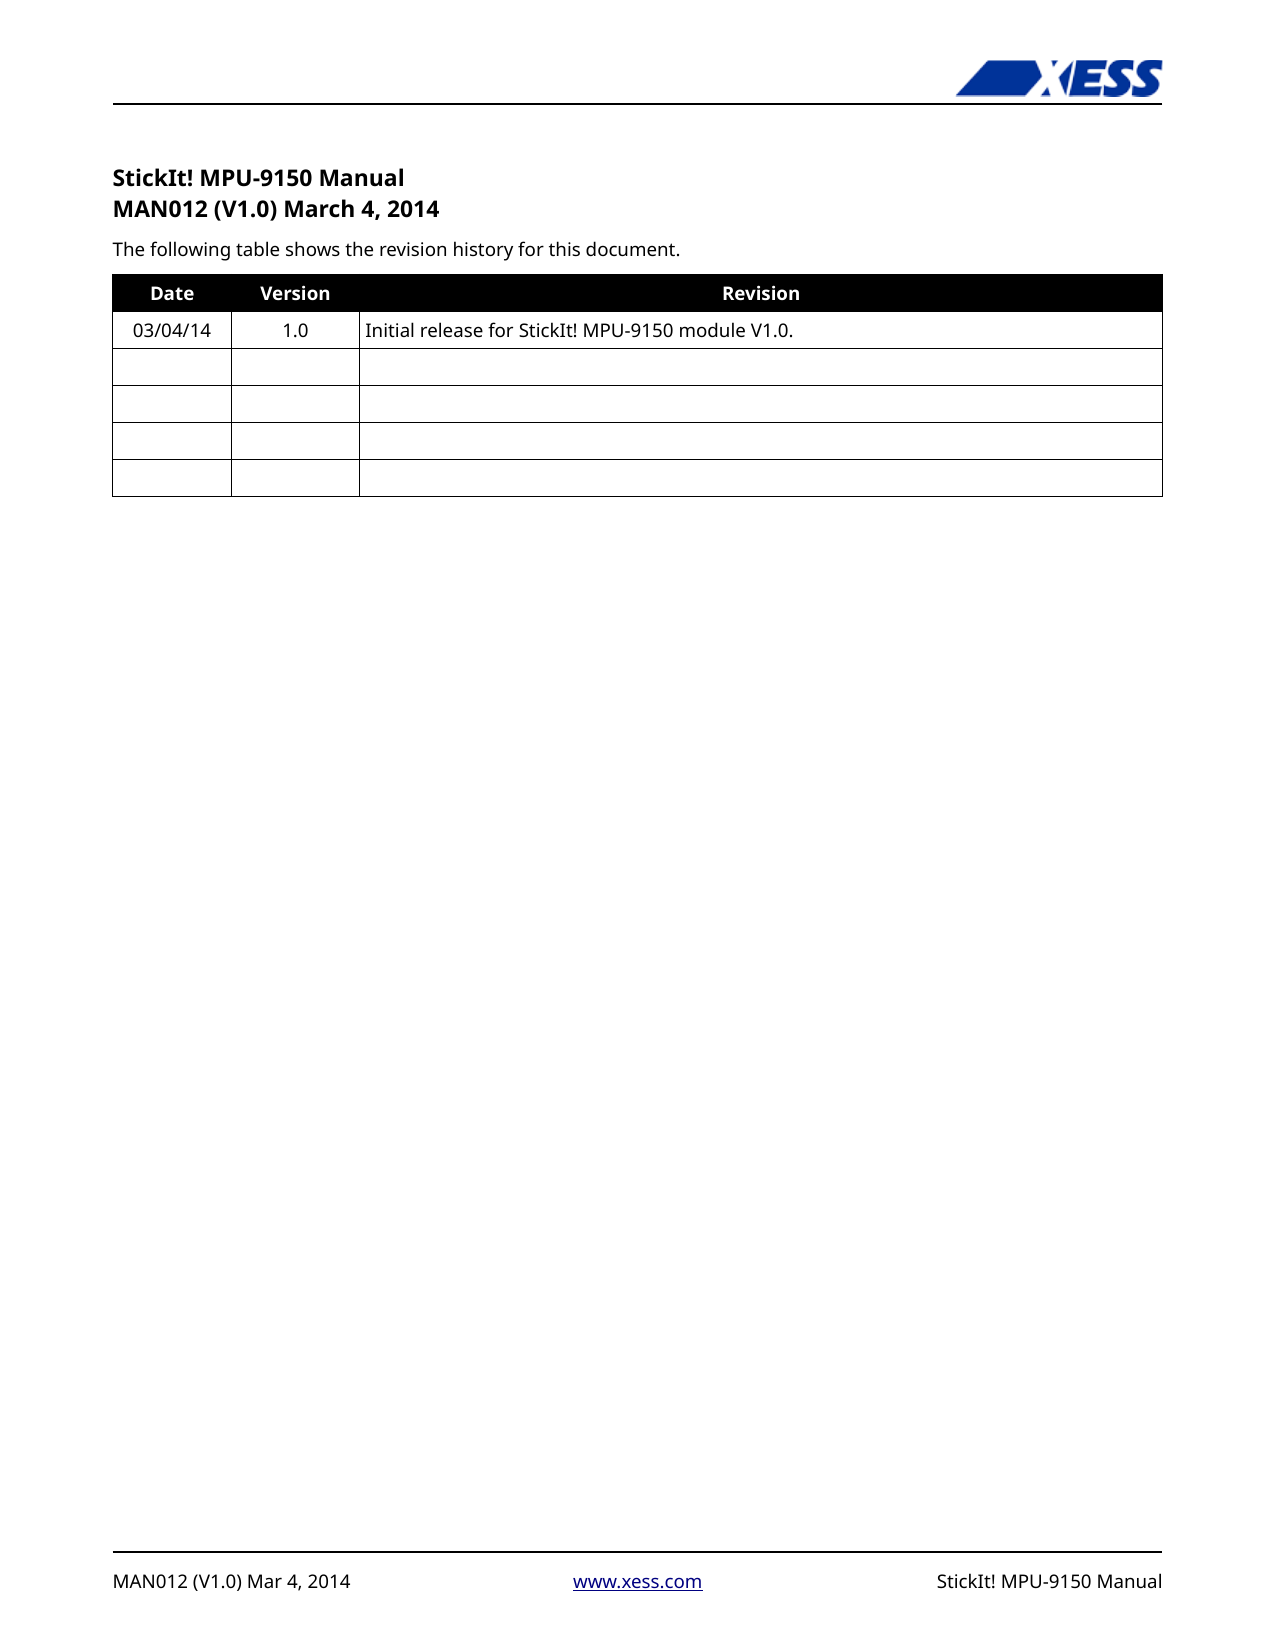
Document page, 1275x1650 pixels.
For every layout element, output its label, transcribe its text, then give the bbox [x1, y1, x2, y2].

table_header Version [232, 275, 359, 311]
table_header Revision [360, 275, 1162, 311]
table_cell [232, 386, 359, 422]
text StickIt! MPU-9150 Manual MAN012 (V1.0) March 4, 2014 [112, 162, 1162, 224]
table_cell [232, 423, 359, 459]
table_cell [113, 460, 231, 496]
picture [955, 60, 1163, 97]
table_cell [360, 349, 1162, 385]
table_cell Initial release for StickIt! MPU-9150 module V1.0. [360, 312, 1162, 348]
table_cell [113, 349, 231, 385]
table_cell 1.0 [232, 312, 359, 348]
table_cell [360, 460, 1162, 496]
table_cell [113, 386, 231, 422]
table_cell [232, 460, 359, 496]
table_cell 03/04/14 [113, 312, 231, 348]
table_cell [360, 386, 1162, 422]
table_cell [232, 349, 359, 385]
table_cell [113, 423, 231, 459]
table_cell [360, 423, 1162, 459]
table_header Date [113, 275, 231, 311]
text The following table shows the revision history for this document. [112, 236, 1162, 262]
